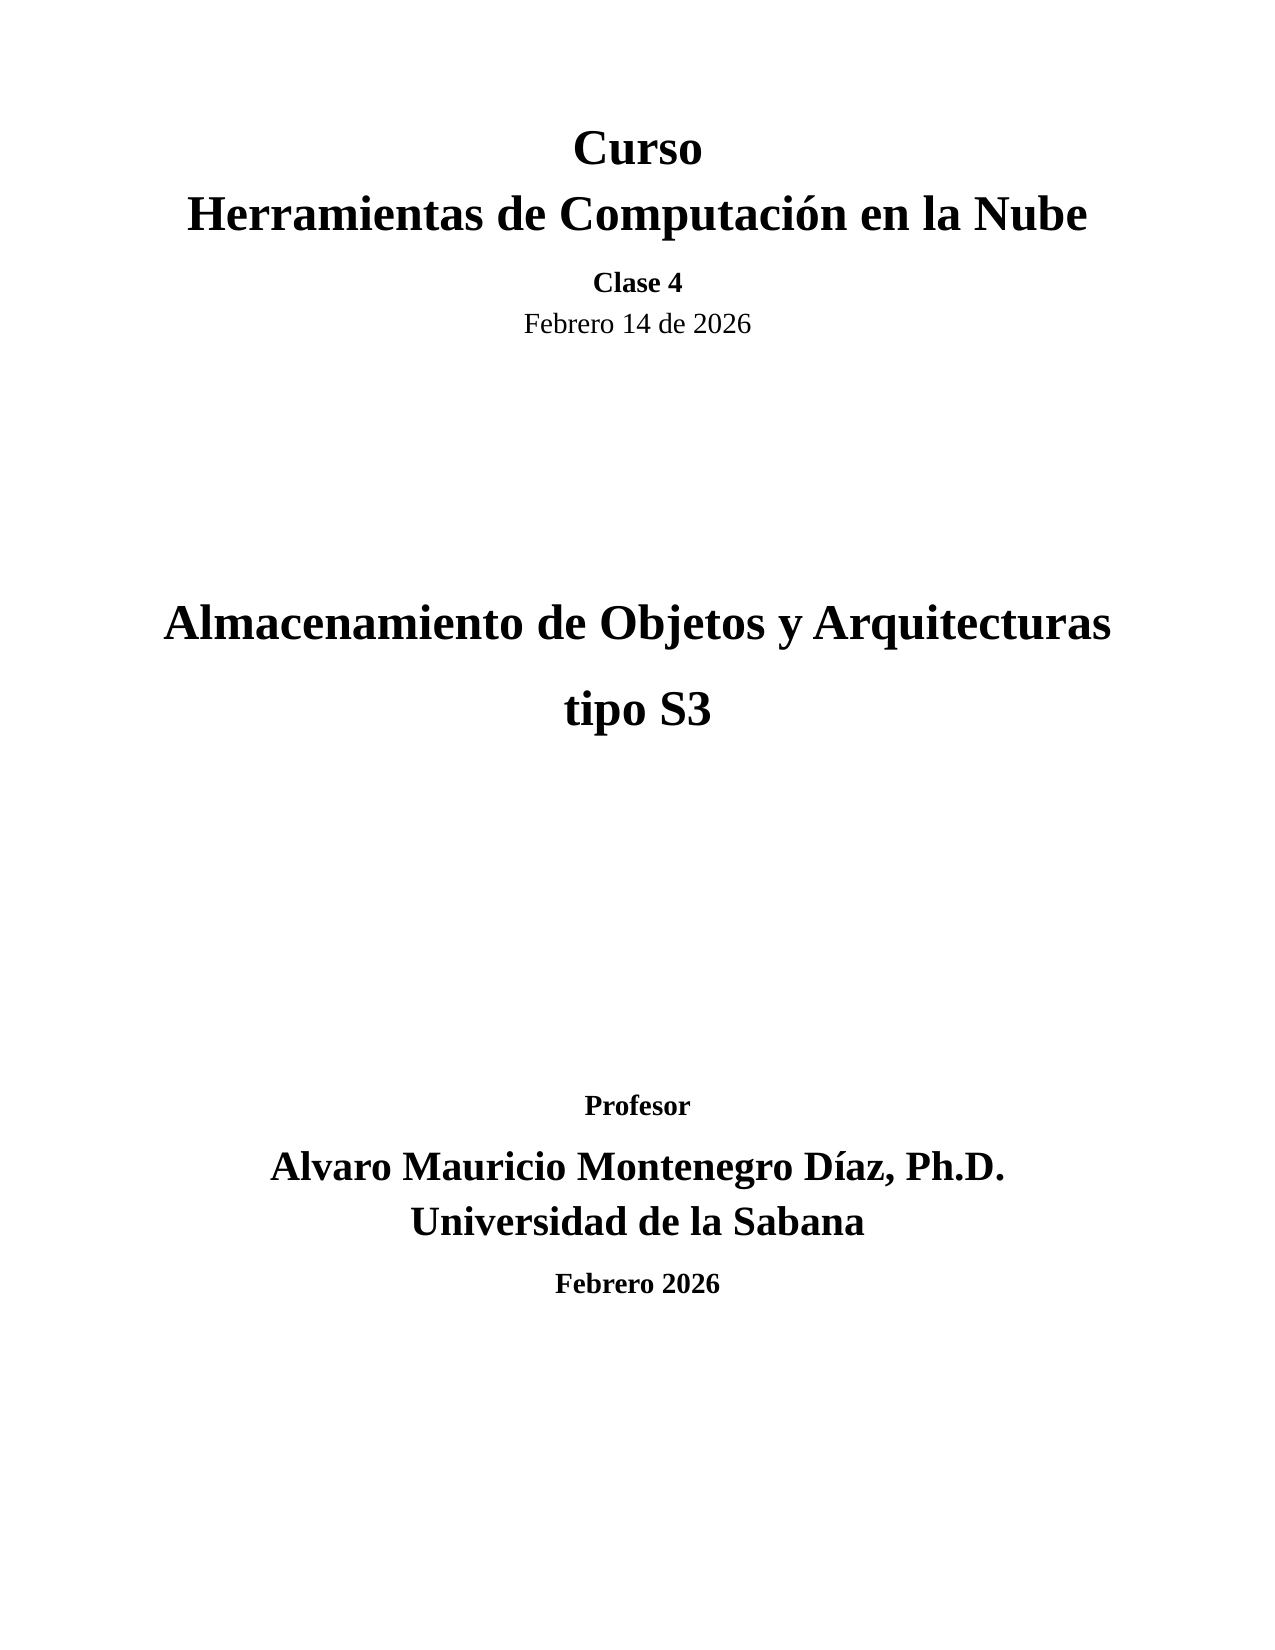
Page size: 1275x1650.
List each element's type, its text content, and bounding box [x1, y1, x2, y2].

text Profesor [118, 1088, 1157, 1122]
text Febrero 2026 [118, 1266, 1157, 1300]
text Alvaro Mauricio Montenegro Díaz, Ph.D. [118, 1141, 1157, 1189]
text Curso [118, 118, 1157, 176]
text Febrero 14 de 2026 [118, 306, 1157, 339]
text Clase 4 [118, 265, 1157, 298]
text Universidad de la Sabana [118, 1197, 1157, 1244]
text Almacenamiento de Objetos y Arquitecturas tipo S3 [118, 593, 1157, 737]
text Herramientas de Computación en la Nube [118, 184, 1157, 242]
